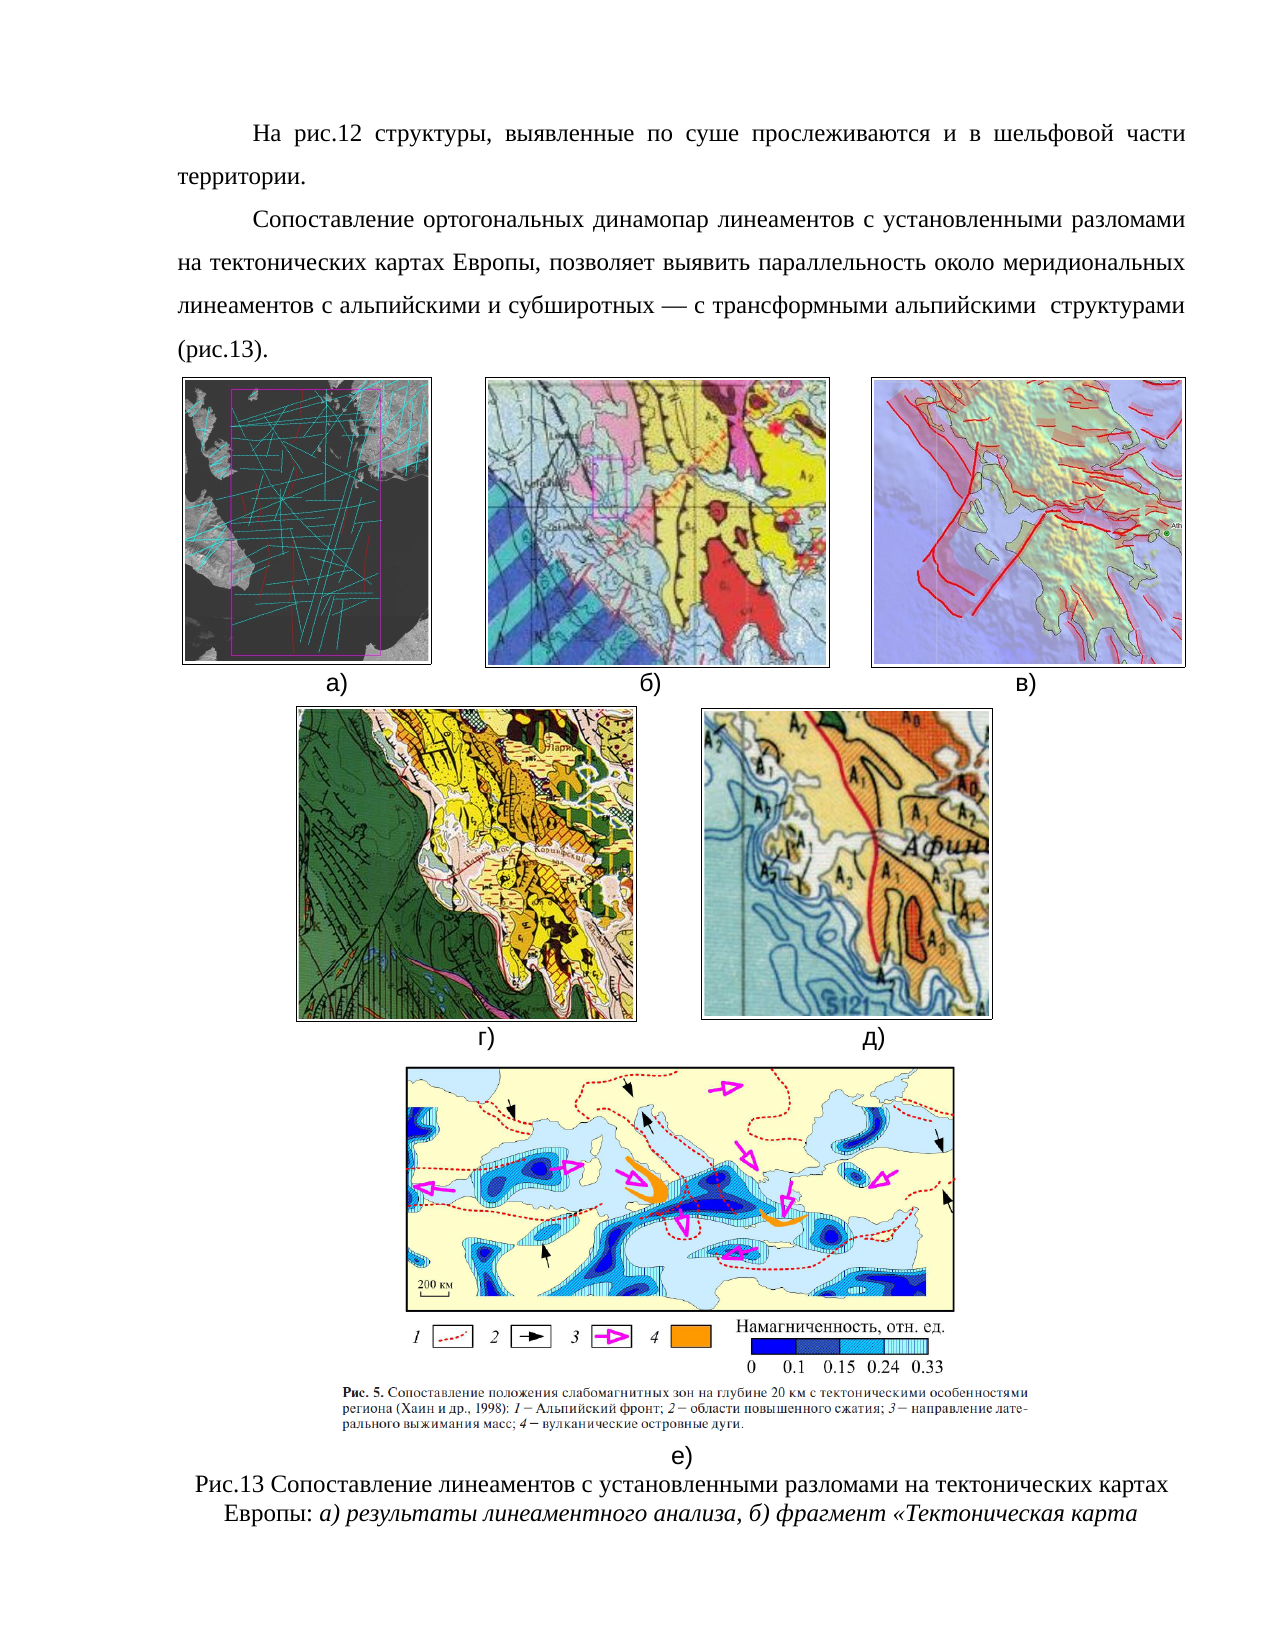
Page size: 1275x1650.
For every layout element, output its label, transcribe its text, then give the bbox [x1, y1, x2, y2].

picture [874, 380, 1182, 664]
picture [704, 711, 989, 1016]
picture [324, 1062, 1039, 1441]
text а) б) в) [177, 377, 1186, 696]
picture [185, 380, 429, 661]
text На рис.12 структуры, выявленные по суше прослеживаются и в шельфовой части территории. [177, 118, 1186, 190]
text Рис.13 Сопоставление линеаментов с установленными разломами на тектонических картах Европы: а) результаты линеаментного анализа, б) фрагмент «Тектоническая карта [177, 1469, 1186, 1527]
picture [298, 709, 634, 1019]
text г) д) [177, 708, 1186, 1050]
picture [488, 380, 826, 665]
text е) [177, 1062, 1186, 1469]
text Сопоставление ортогональных динамопар линеаментов с установленными разломами на тектонических картах Европы, позволяет выявить параллельность около меридиональных линеаментов с альпийскими и субширотных — с трансформными альпийскими структурами (рис.13). [177, 204, 1186, 362]
